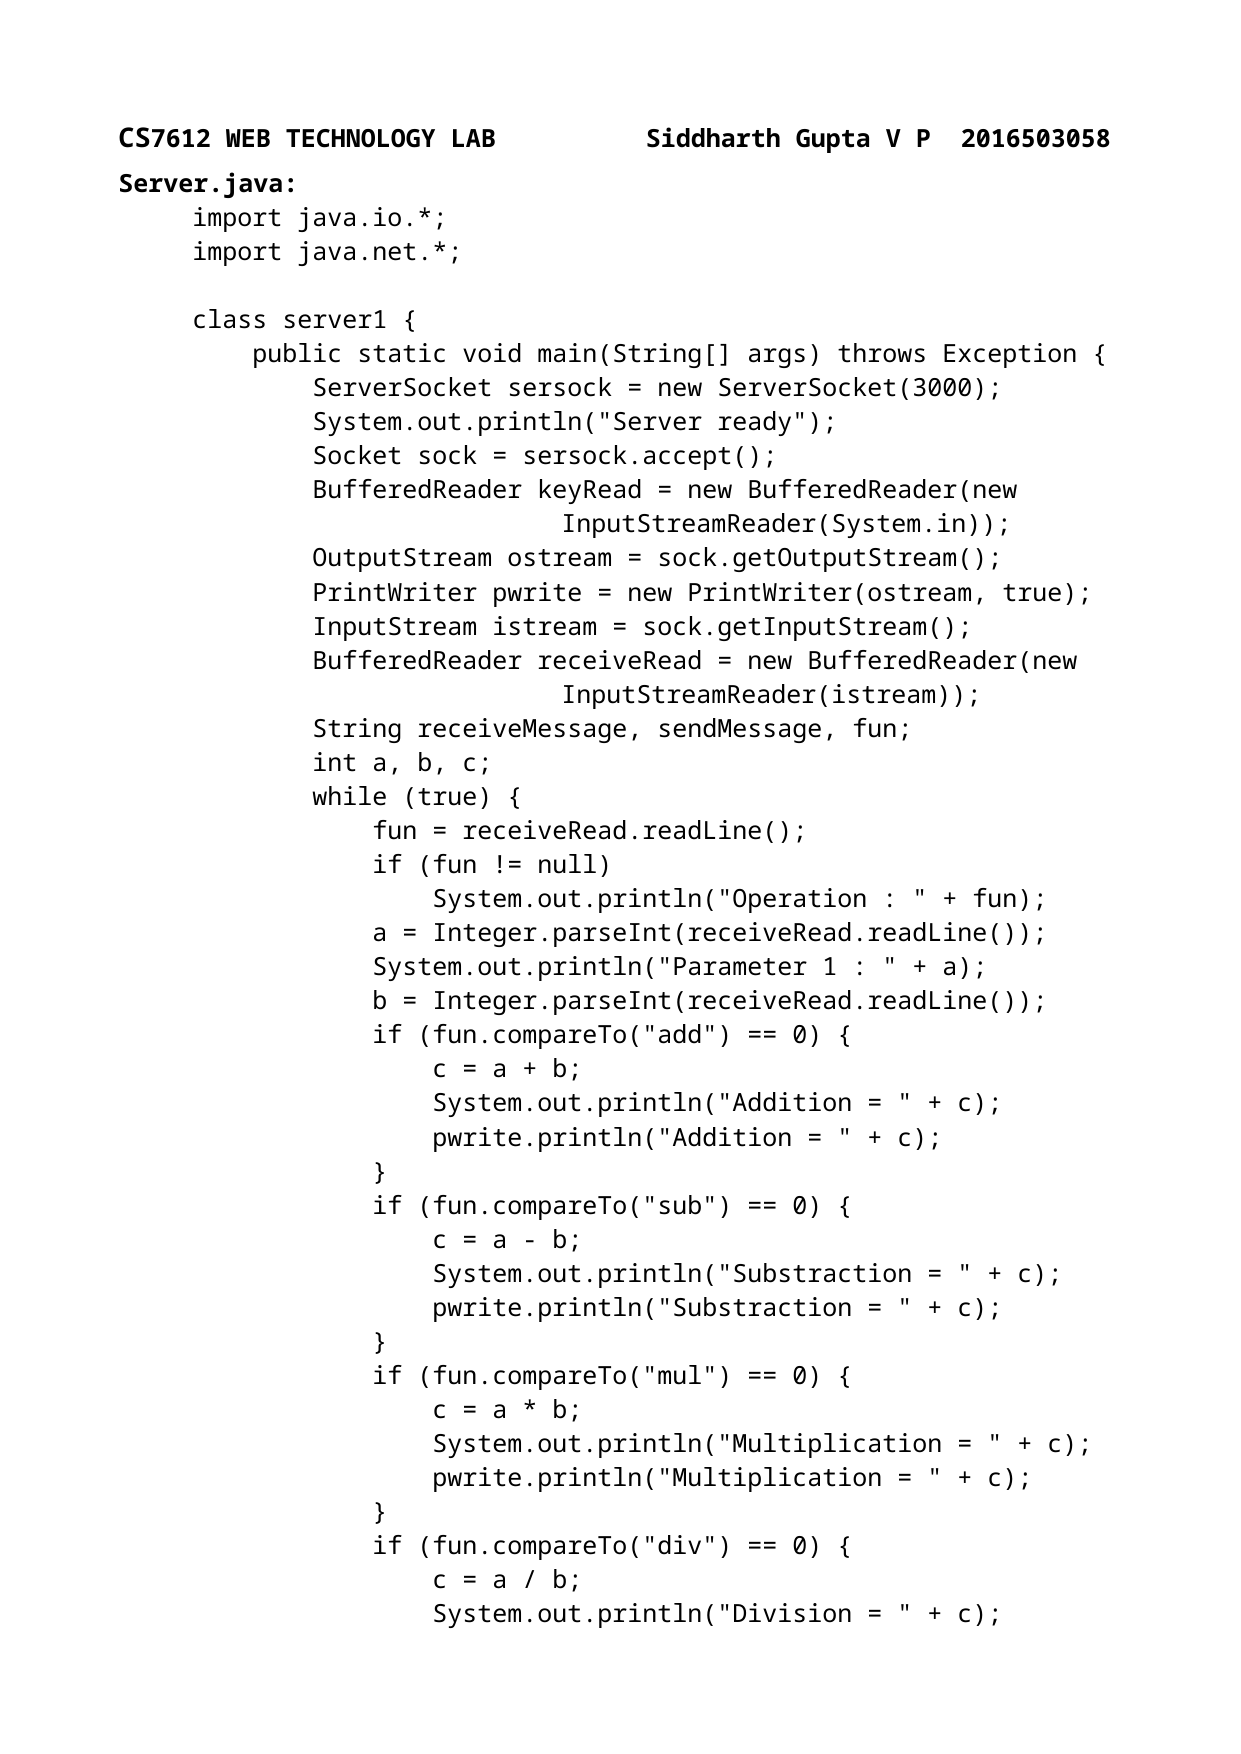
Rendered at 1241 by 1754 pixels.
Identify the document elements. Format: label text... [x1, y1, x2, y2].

text InputStream istream = sock.getInputStream(); [192, 608, 1122, 642]
text System.out.println("Addition = " + c); [192, 1085, 1122, 1119]
text OutputStream ostream = sock.getOutputStream(); [192, 540, 1122, 574]
text System.out.println("Operation : " + fun); [192, 881, 1122, 915]
text Socket sock = sersock.accept(); [192, 438, 1122, 472]
text } [192, 1323, 1122, 1358]
text if (fun.compareTo("sub") == 0) { [192, 1187, 1122, 1221]
text if (fun.compareTo("add") == 0) { [192, 1017, 1122, 1051]
text if (fun.compareTo("mul") == 0) { [192, 1358, 1122, 1392]
text System.out.println("Server ready"); [192, 404, 1122, 438]
text class server1 { [192, 302, 1122, 336]
text c = a + b; [192, 1051, 1122, 1085]
text if (fun.compareTo("div") == 0) { [192, 1528, 1122, 1562]
text int a, b, c; [192, 744, 1122, 778]
text fun = receiveRead.readLine(); [192, 813, 1122, 847]
text PrintWriter pwrite = new PrintWriter(ostream, true); [192, 574, 1122, 608]
text BufferedReader receiveRead = new BufferedReader(new InputStreamReader(istream)); [192, 642, 1122, 710]
text c = a - b; [192, 1221, 1122, 1255]
text pwrite.println("Multiplication = " + c); [192, 1460, 1122, 1494]
text System.out.println("Substraction = " + c); [192, 1255, 1122, 1289]
text } [192, 1153, 1122, 1187]
text a = Integer.parseInt(receiveRead.readLine()); [192, 915, 1122, 949]
text c = a / b; [192, 1562, 1122, 1596]
text System.out.println("Parameter 1 : " + a); [192, 949, 1122, 983]
text ServerSocket sersock = new ServerSocket(3000); [192, 370, 1122, 404]
text pwrite.println("Addition = " + c); [192, 1119, 1122, 1153]
text c = a * b; [192, 1392, 1122, 1426]
text while (true) { [192, 778, 1122, 813]
text } [192, 1494, 1122, 1528]
text BufferedReader keyRead = new BufferedReader(new InputStreamReader(System.in)); [192, 472, 1122, 540]
text import java.net.*; [192, 233, 1122, 268]
text System.out.println("Division = " + c); [192, 1596, 1122, 1630]
text b = Integer.parseInt(receiveRead.readLine()); [192, 983, 1122, 1017]
text System.out.println("Multiplication = " + c); [192, 1426, 1122, 1460]
text if (fun != null) [192, 847, 1122, 881]
text String receiveMessage, sendMessage, fun; [192, 710, 1122, 744]
text import java.io.*; [192, 199, 1122, 233]
text Server.java: [118, 165, 1122, 199]
text public static void main(String[] args) throws Exception { [192, 336, 1122, 370]
text pwrite.println("Substraction = " + c); [192, 1289, 1122, 1323]
